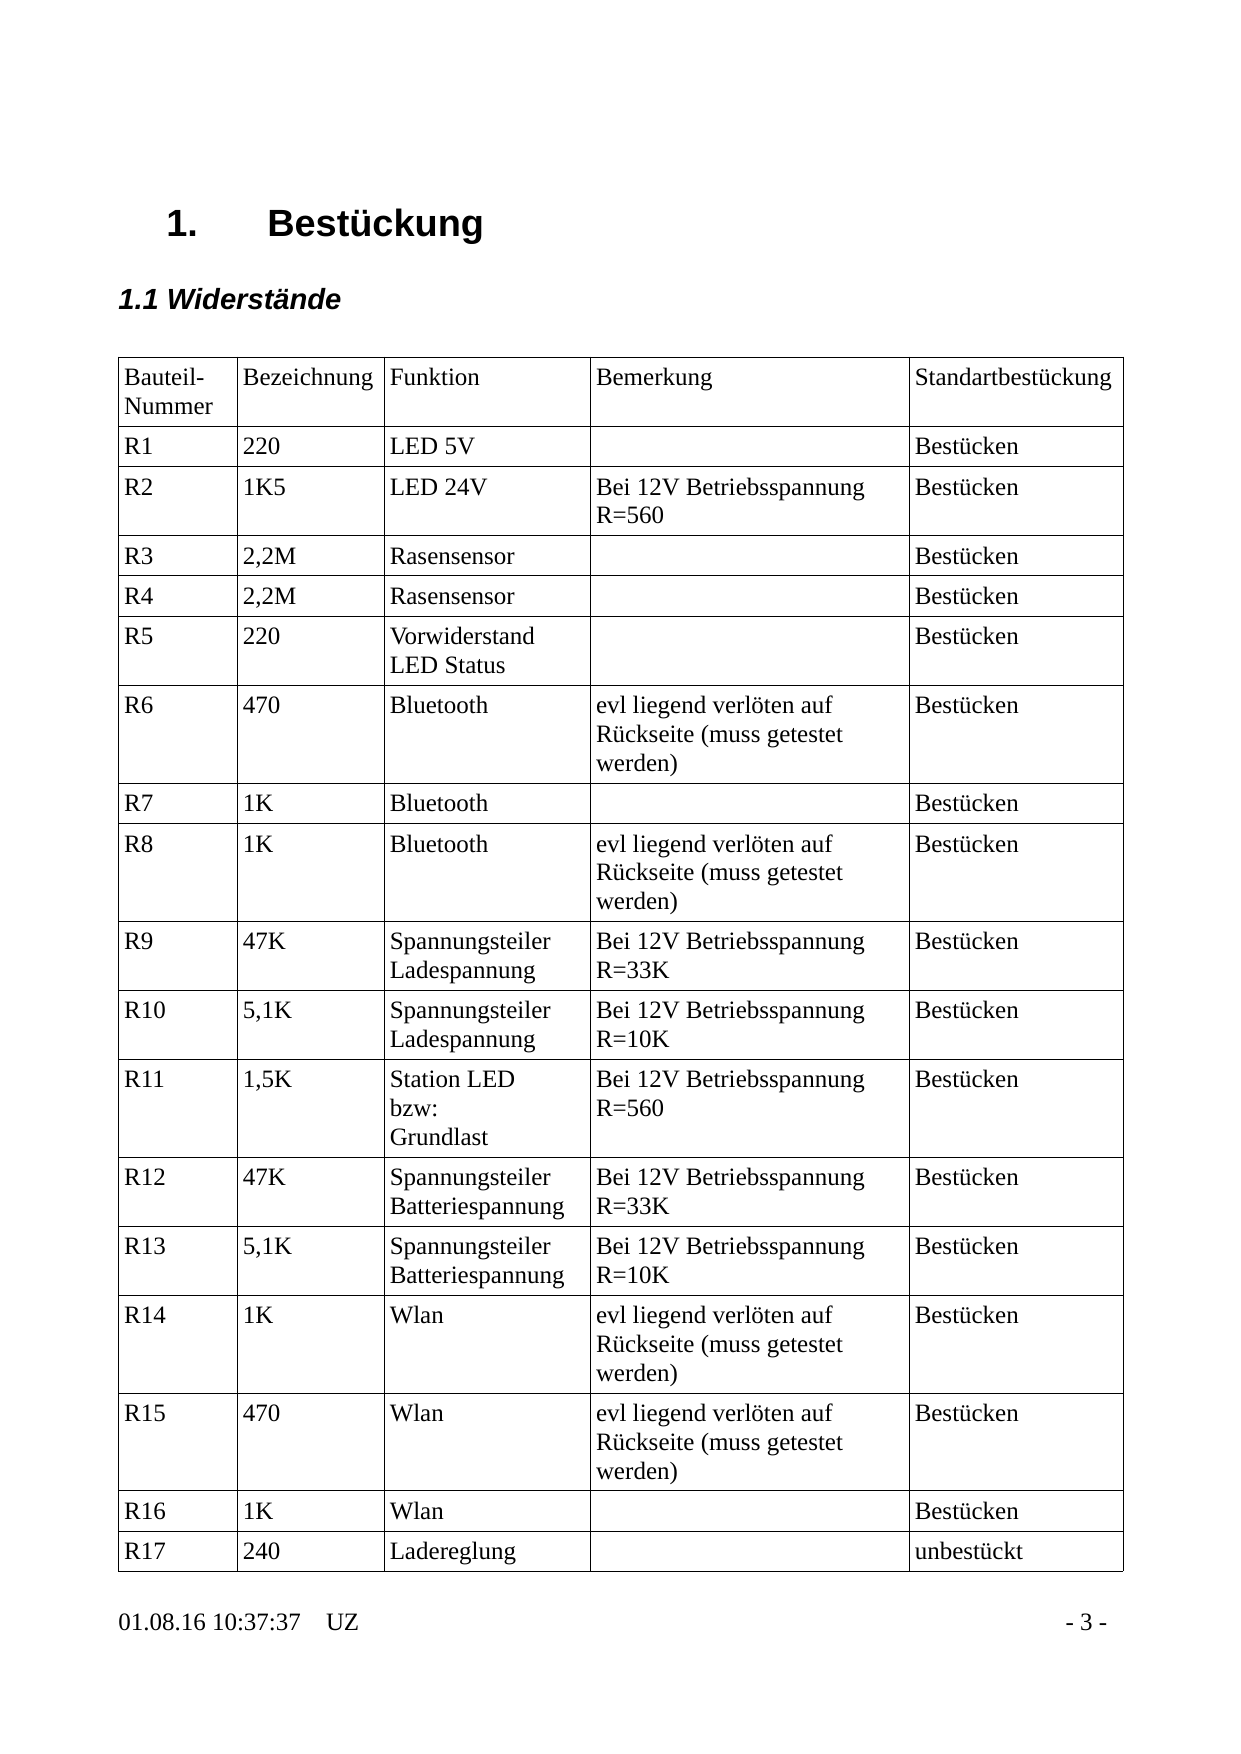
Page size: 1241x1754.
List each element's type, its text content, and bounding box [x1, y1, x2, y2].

table_cell R12 [119, 1158, 237, 1226]
table_cell Bestücken [910, 824, 1123, 921]
table_header Standartbestückung [910, 358, 1123, 426]
table_cell Spannungsteiler Batteriespannung [385, 1227, 590, 1295]
table_cell R16 [119, 1491, 237, 1531]
table_cell R8 [119, 824, 237, 921]
table_cell [591, 617, 909, 685]
table_header Bezeichnung [238, 358, 384, 426]
table_cell Bestücken [910, 1227, 1123, 1295]
table_cell Vorwiderstand LED Status [385, 617, 590, 685]
table_header Funktion [385, 358, 590, 426]
table_cell R9 [119, 922, 237, 990]
table_cell 470 [238, 1394, 384, 1490]
table_cell Bestücken [910, 536, 1123, 575]
table_cell 470 [238, 686, 384, 782]
table_cell R4 [119, 576, 237, 616]
table_cell Bestücken [910, 467, 1123, 535]
table_cell R14 [119, 1296, 237, 1392]
table_cell 2,2M [238, 536, 384, 575]
table_cell Ladereglung [385, 1532, 590, 1571]
table_cell R1 [119, 427, 237, 466]
table_cell R5 [119, 617, 237, 685]
table_cell Spannungsteiler Ladespannung [385, 922, 590, 990]
table_cell R17 [119, 1532, 237, 1571]
table_cell evl liegend verlöten auf Rückseite (muss getestet werden) [591, 1394, 909, 1490]
table_cell R10 [119, 991, 237, 1059]
table_cell Bestücken [910, 1060, 1123, 1157]
table_cell R7 [119, 784, 237, 823]
table_cell LED 24V [385, 467, 590, 535]
table_cell Bei 12V Betriebsspannung R=560 [591, 467, 909, 535]
table_cell 1K5 [238, 467, 384, 535]
table_cell [591, 536, 909, 575]
table_cell Bei 12V Betriebsspannung R=33K [591, 1158, 909, 1226]
subtitle 1.1 Widerstände [118, 282, 1122, 315]
table_cell Bestücken [910, 991, 1123, 1059]
table_cell Rasensensor [385, 536, 590, 575]
table_cell Wlan [385, 1394, 590, 1490]
table_cell 1K [238, 784, 384, 823]
table_cell 5,1K [238, 1227, 384, 1295]
table_cell [591, 1532, 909, 1571]
table_cell 1K [238, 1296, 384, 1392]
table_cell R11 [119, 1060, 237, 1157]
table_cell Bluetooth [385, 784, 590, 823]
table_cell Bestücken [910, 617, 1123, 685]
table_cell 220 [238, 427, 384, 466]
table_cell Bluetooth [385, 686, 590, 782]
table_cell Bestücken [910, 576, 1123, 616]
table_cell Station LED bzw: Grundlast [385, 1060, 590, 1157]
table_cell [591, 427, 909, 466]
table_cell evl liegend verlöten auf Rückseite (muss getestet werden) [591, 1296, 909, 1392]
table_cell Bei 12V Betriebsspannung R=560 [591, 1060, 909, 1157]
table_cell Bestücken [910, 784, 1123, 823]
table_cell 5,1K [238, 991, 384, 1059]
table_cell [591, 1491, 909, 1531]
table_header Bemerkung [591, 358, 909, 426]
table_header Bauteil- Nummer [119, 358, 237, 426]
table_cell unbestückt [910, 1532, 1123, 1571]
table_cell LED 5V [385, 427, 590, 466]
table_cell 1K [238, 1491, 384, 1531]
table_cell Bei 12V Betriebsspannung R=10K [591, 991, 909, 1059]
table_cell Bestücken [910, 1158, 1123, 1226]
table_cell 1,5K [238, 1060, 384, 1157]
table_cell 2,2M [238, 576, 384, 616]
table_cell Bestücken [910, 427, 1123, 466]
table_cell evl liegend verlöten auf Rückseite (muss getestet werden) [591, 686, 909, 782]
table_cell R13 [119, 1227, 237, 1295]
table_cell Bei 12V Betriebsspannung R=10K [591, 1227, 909, 1295]
table_cell 220 [238, 617, 384, 685]
table_cell Spannungsteiler Ladespannung [385, 991, 590, 1059]
table_cell Bluetooth [385, 824, 590, 921]
table_cell Bei 12V Betriebsspannung R=33K [591, 922, 909, 990]
table_cell 47K [238, 1158, 384, 1226]
table_cell R6 [119, 686, 237, 782]
table_cell [591, 784, 909, 823]
table_cell Bestücken [910, 1394, 1123, 1490]
table_cell Bestücken [910, 1296, 1123, 1392]
table_cell 1K [238, 824, 384, 921]
table_cell R3 [119, 536, 237, 575]
table_cell Bestücken [910, 922, 1123, 990]
table_cell Rasensensor [385, 576, 590, 616]
table_cell Wlan [385, 1491, 590, 1531]
table_cell R15 [119, 1394, 237, 1490]
table_cell Spannungsteiler Batteriespannung [385, 1158, 590, 1226]
table_cell 47K [238, 922, 384, 990]
table_cell Wlan [385, 1296, 590, 1392]
subtitle Bestückung [156, 201, 1122, 244]
table_cell Bestücken [910, 1491, 1123, 1531]
table_cell Bestücken [910, 686, 1123, 782]
table_cell evl liegend verlöten auf Rückseite (muss getestet werden) [591, 824, 909, 921]
table_cell [591, 576, 909, 616]
table_cell 240 [238, 1532, 384, 1571]
table_cell R2 [119, 467, 237, 535]
